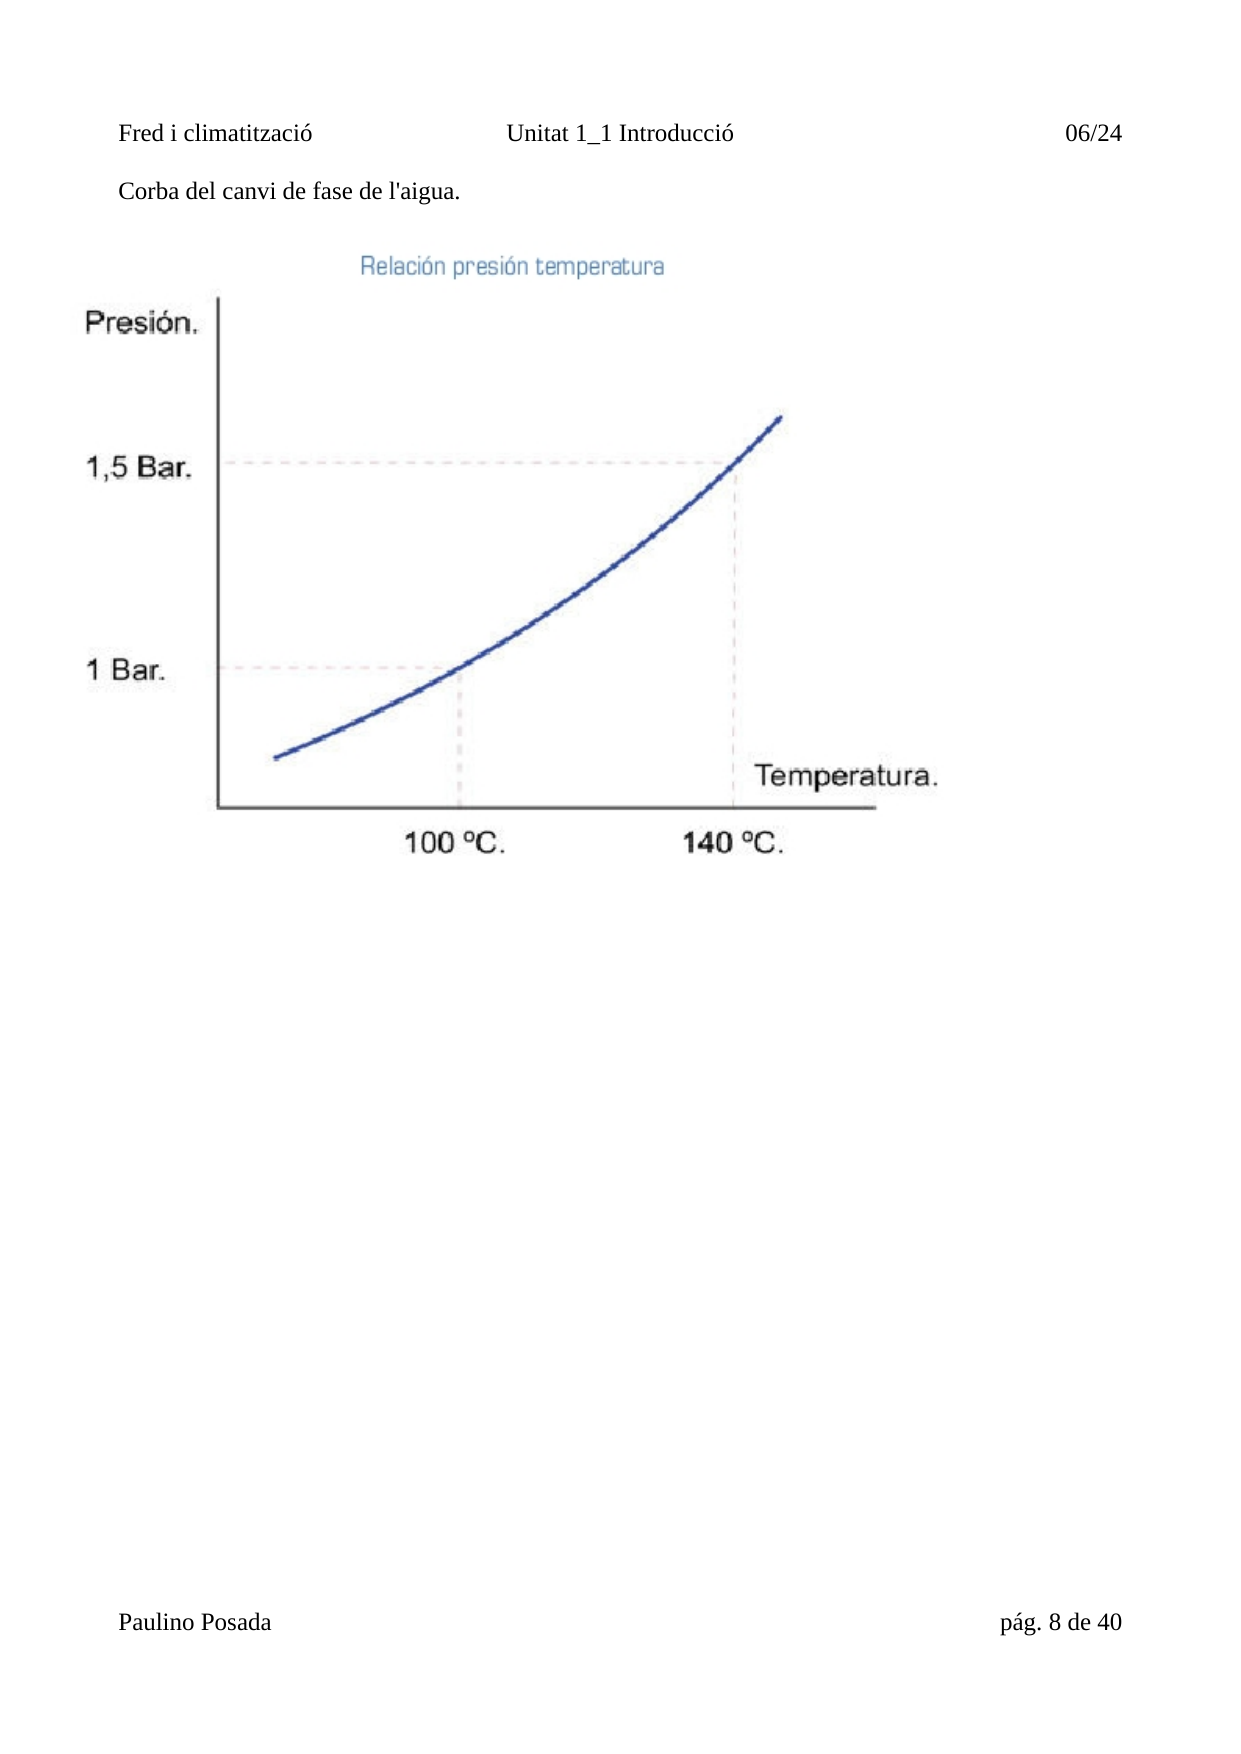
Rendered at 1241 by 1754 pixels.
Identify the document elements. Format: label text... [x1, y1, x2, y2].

text Corba del canvi de fase de l'aigua. [118, 176, 1122, 205]
picture [59, 217, 953, 879]
